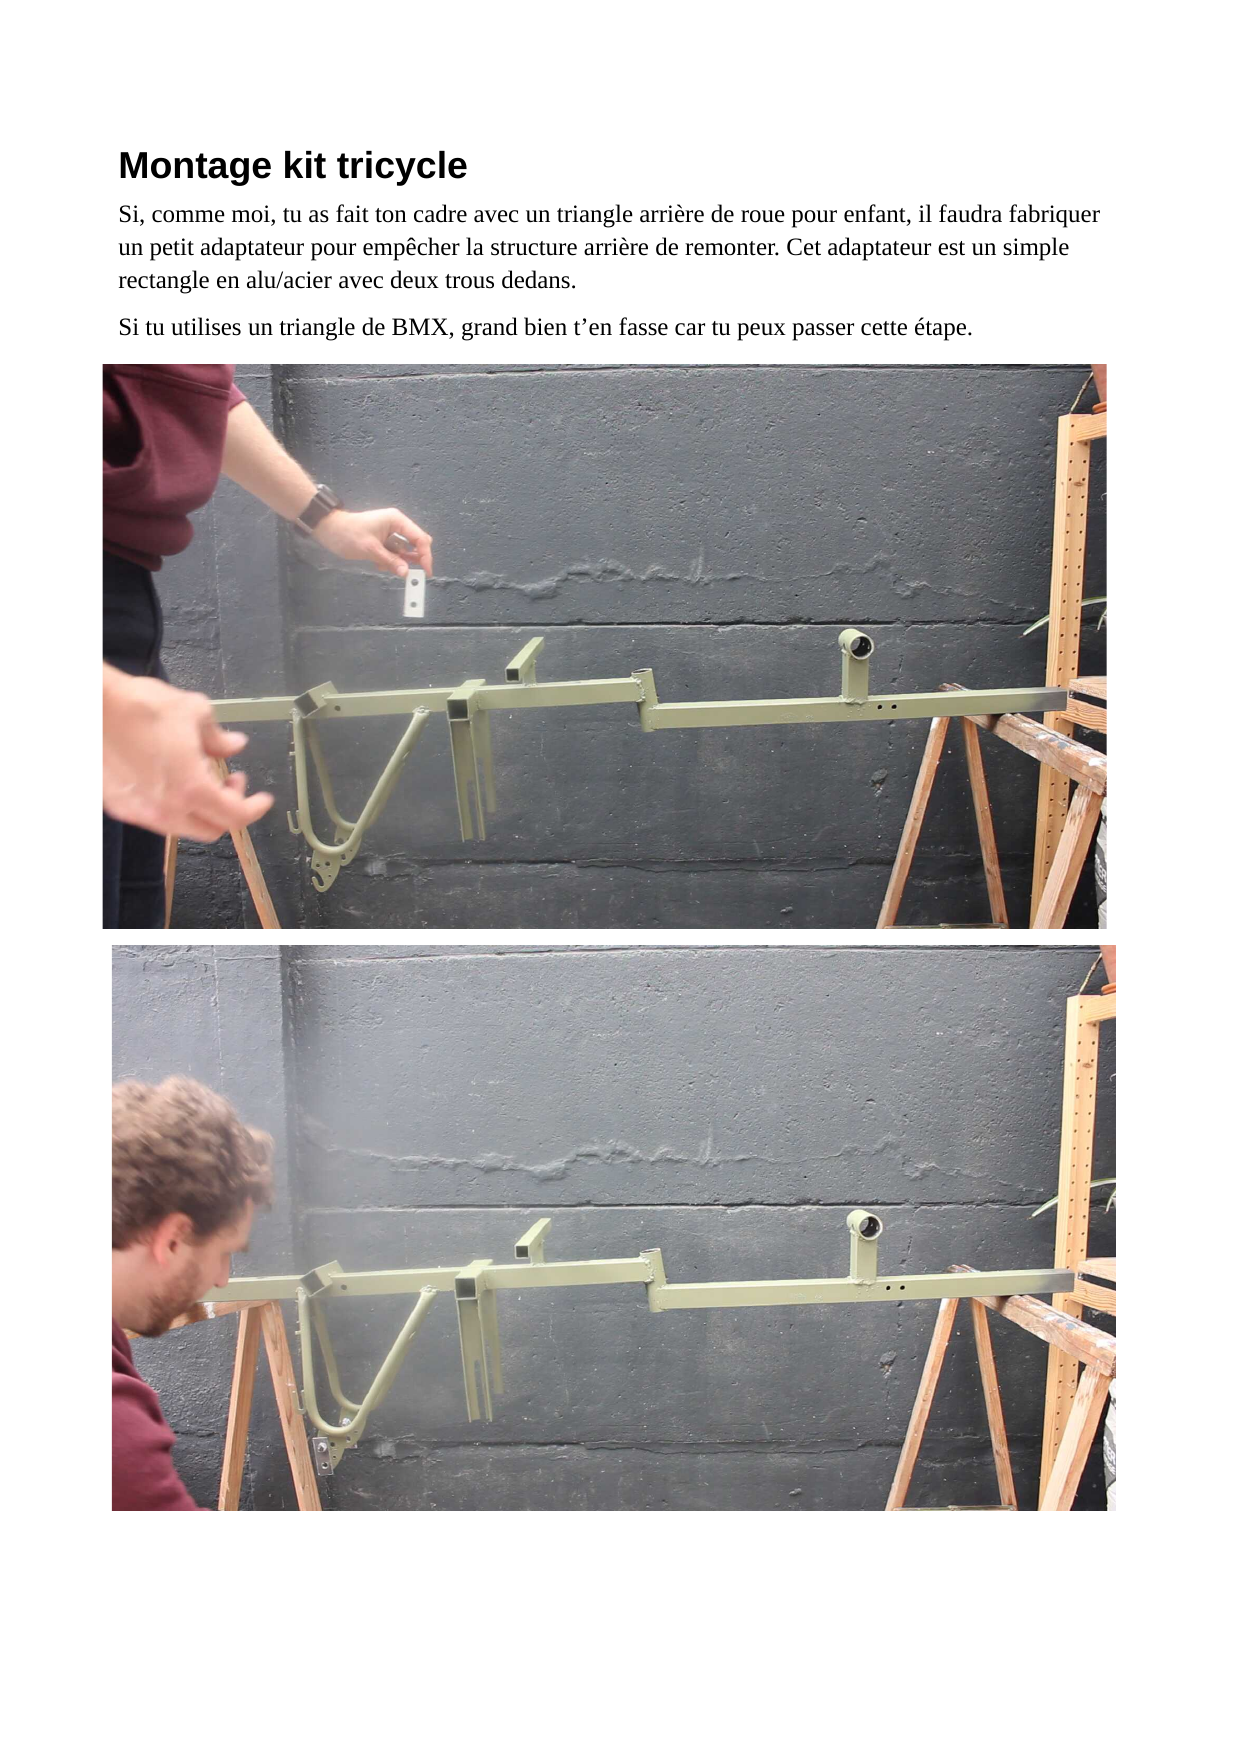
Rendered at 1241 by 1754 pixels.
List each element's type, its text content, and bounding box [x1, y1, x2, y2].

subtitle Montage kit tricycle [118, 143, 1122, 186]
picture [111, 945, 1116, 1511]
text Si tu utilises un triangle de BMX, grand bien t’en fasse car tu peux passer cette étape. [118, 312, 1122, 341]
picture [102, 364, 1107, 929]
text Si, comme moi, tu as fait ton cadre avec un triangle arrière de roue pour enfant, il faudra fabriquer un petit adaptateur pour empêcher la structure arrière de remonter. Cet adaptateur est un simple rectangle en alu/acier avec deux trous dedans. [118, 199, 1122, 293]
